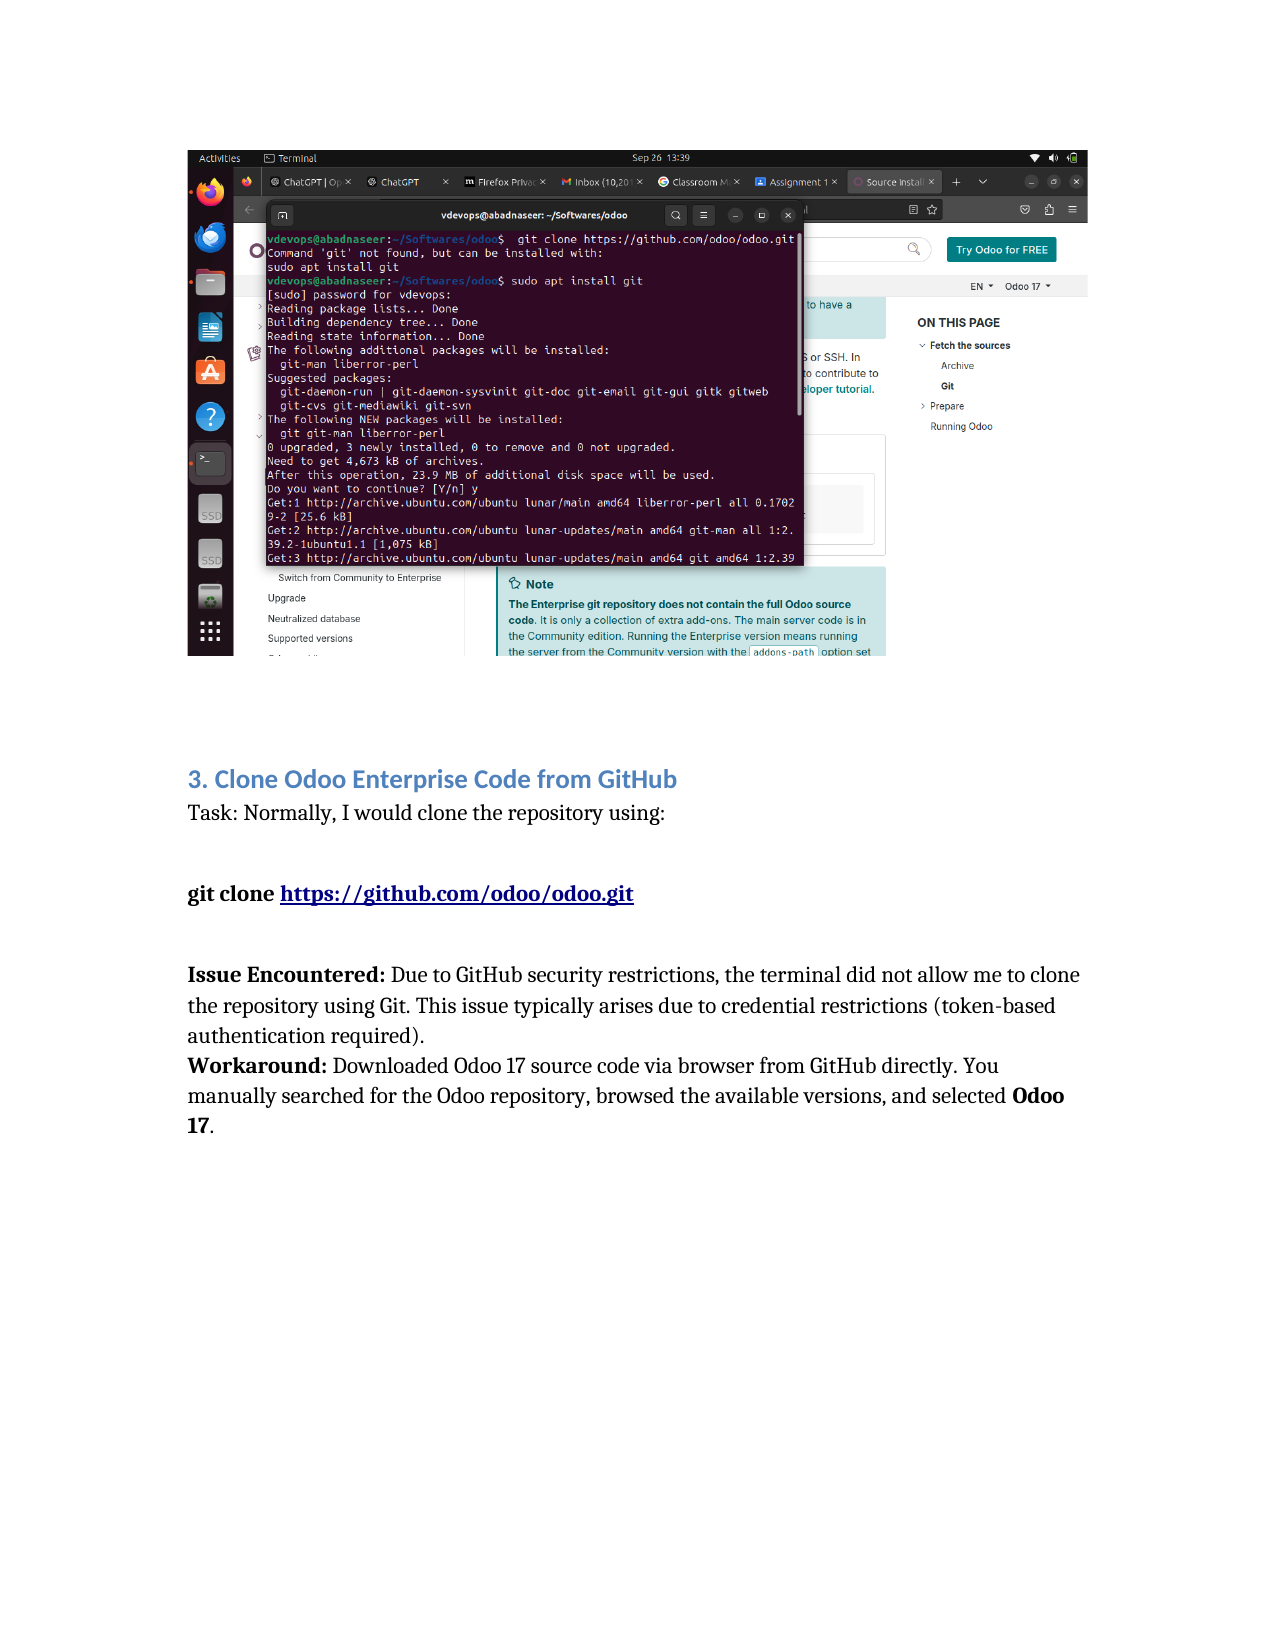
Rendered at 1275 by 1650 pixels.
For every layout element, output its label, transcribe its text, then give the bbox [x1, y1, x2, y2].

text git clone https://github.com/odoo/odoo.git [187, 851, 1087, 907]
text Issue Encountered: Due to GitHub security restrictions, the terminal did not allow me to clone the repository using Git. This issue typically arises due to credential restrictions (token-based authentication required). Workaround: Downloaded Odoo 17 source code via browser from GitHub directly. You manually searched for the Odoo repository, browsed the available versions, and selected Odoo 17. [187, 932, 1087, 1170]
text Task: Normally, I would clone the repository using: [187, 800, 1087, 826]
subtitle 3. Clone Odoo Enterprise Code from GitHub [187, 762, 1087, 795]
picture [187, 150, 1088, 656]
